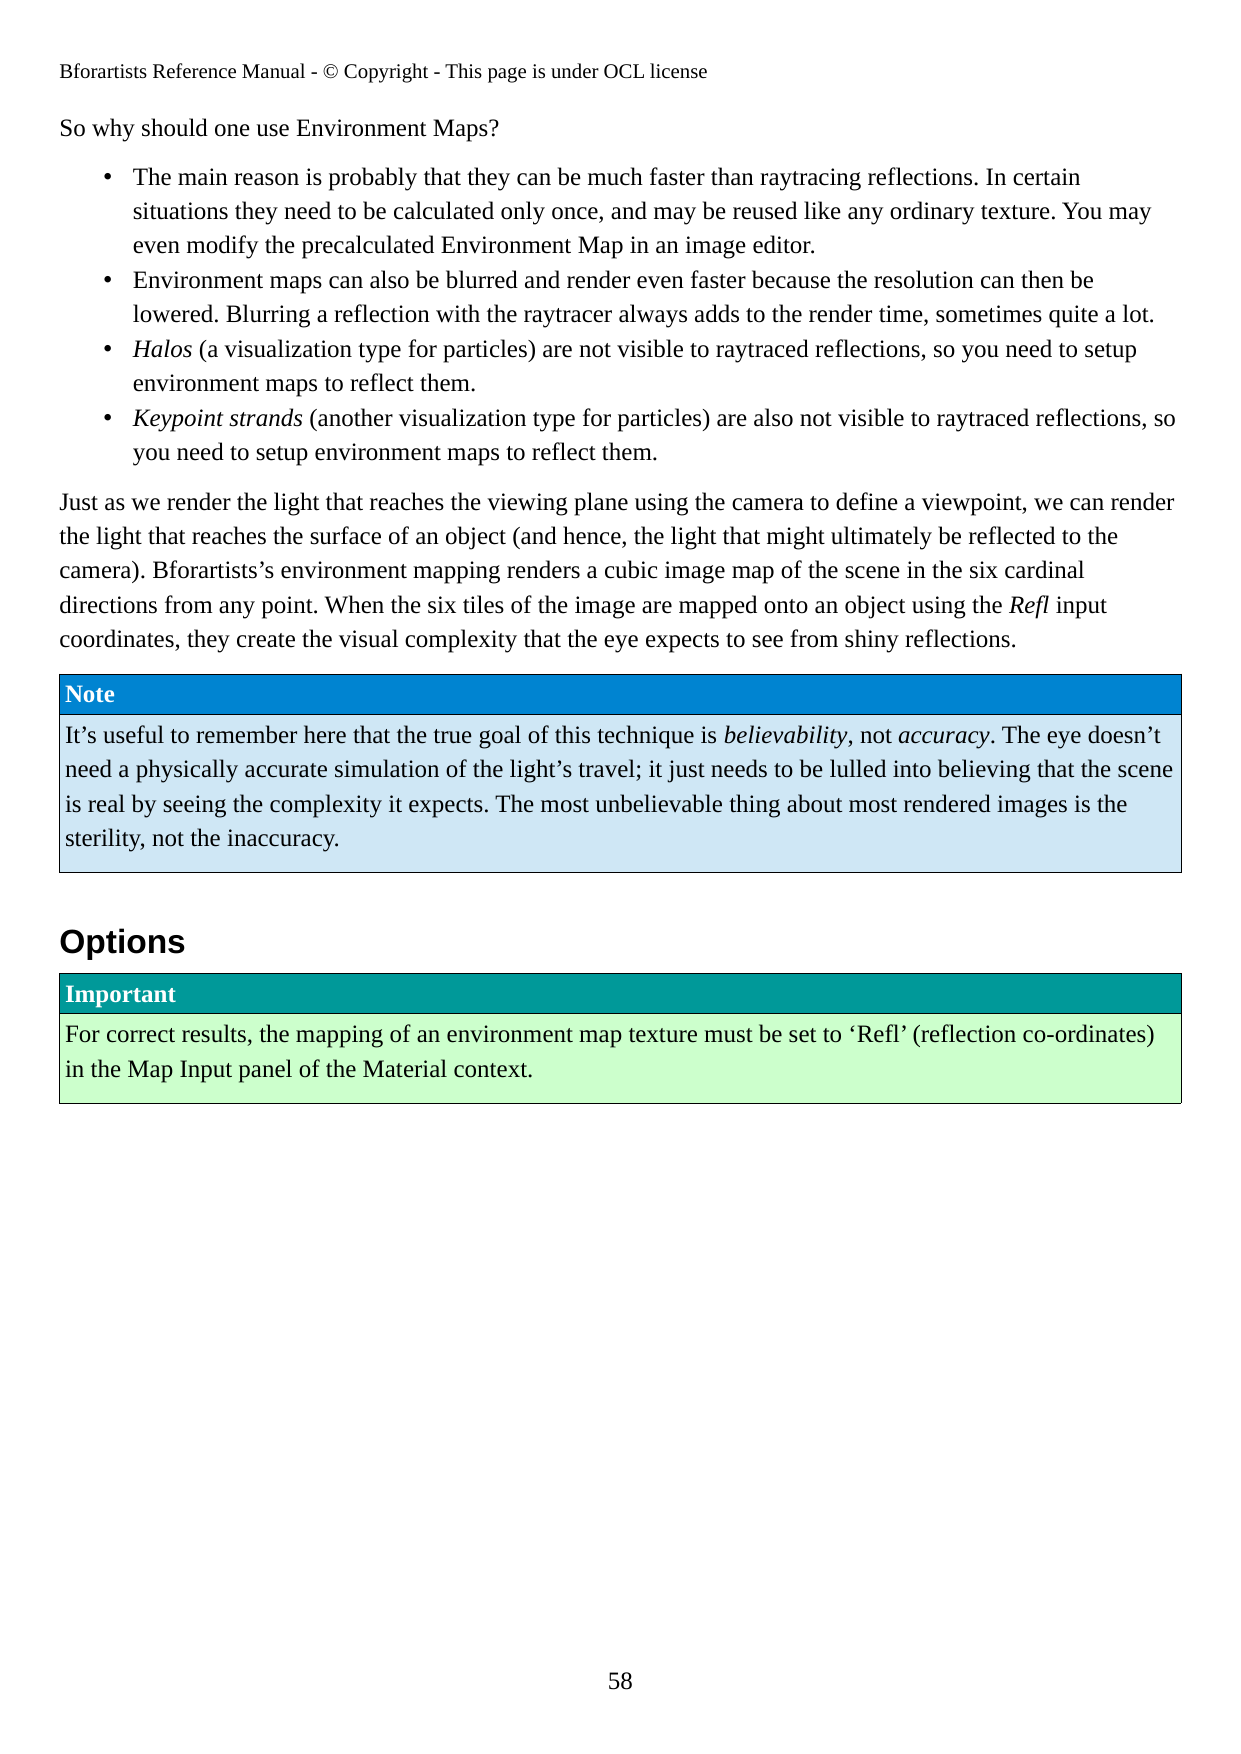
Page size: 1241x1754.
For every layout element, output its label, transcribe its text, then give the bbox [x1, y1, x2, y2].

text So why should one use Environment Maps? [59, 113, 1181, 141]
subtitle Options [59, 922, 1181, 961]
table_header Note [60, 675, 1181, 714]
table_header Important [60, 974, 1181, 1013]
text Just as we render the light that reaches the viewing plane using the camera to define a viewpoint, we can render the light that reaches the surface of an object (and hence, the light that might ultimately be reflected to the camera). Bforartists’s environment mapping renders a cubic image map of the scene in the six cardinal directions from any point. When the six tiles of the image are mapped onto an object using the Refl input coordinates, they create the visual complexity that the eye expects to see from shiny reflections. [59, 487, 1181, 653]
list Halos (a visualization type for particles) are not visible to raytraced reflections, so you need to setup environment maps to reflect them. [103, 334, 1181, 397]
table_cell For correct results, the mapping of an environment map texture must be set to ‘Refl’ (reflection co-ordinates) in the Map Input panel of the Material context. [60, 1014, 1181, 1103]
list Keypoint strands (another visualization type for particles) are also not visible to raytraced reflections, so you need to setup environment maps to reflect them. [103, 403, 1181, 466]
list The main reason is probably that they can be much faster than raytracing reflections. In certain situations they need to be calculated only once, and may be reused like any ordinary texture. You may even modify the precalculated Environment Map in an image editor. [103, 162, 1181, 259]
list Environment maps can also be blurred and render even faster because the resolution can then be lowered. Blurring a reflection with the raytracer always adds to the render time, sometimes quite a lot. [103, 265, 1181, 328]
table_cell It’s useful to remember here that the true goal of this technique is believability, not accuracy. The eye doesn’t need a physically accurate simulation of the light’s travel; it just needs to be lulled into believing that the scene is real by seeing the complexity it expects. The most unbelievable thing about most rendered images is the sterility, not the inaccuracy. [60, 715, 1181, 872]
